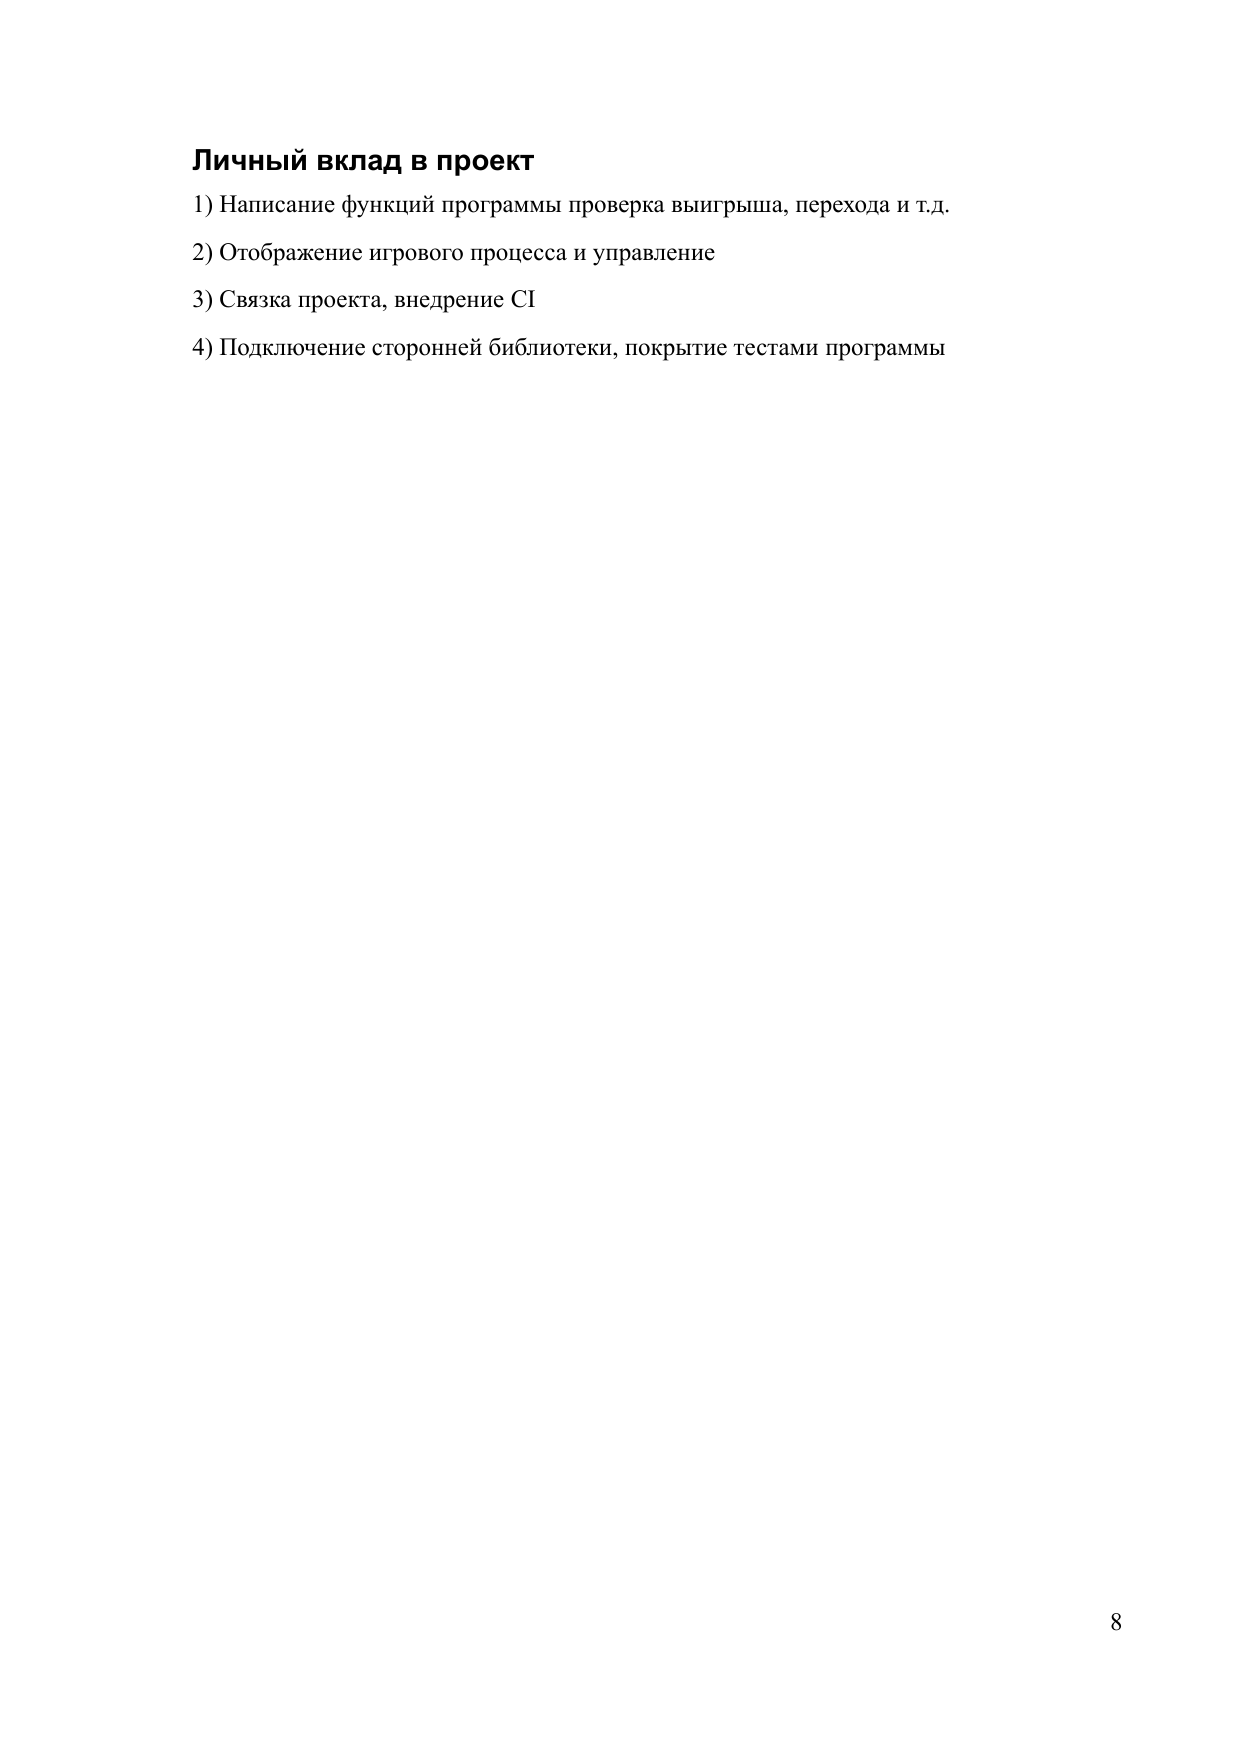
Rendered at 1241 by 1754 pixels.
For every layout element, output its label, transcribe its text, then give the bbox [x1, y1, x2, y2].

subtitle Личный вклад в проект [118, 143, 1122, 177]
text 4) Подключение сторонней библиотеки, покрытие тестами программы [118, 332, 1122, 361]
text 2) Отображение игрового процесса и управление [118, 237, 1122, 266]
text 1) Написание функций программы проверка выигрыша, перехода и т.д. [118, 189, 1122, 218]
text 3) Связка проекта, внедрение CI [118, 284, 1122, 313]
